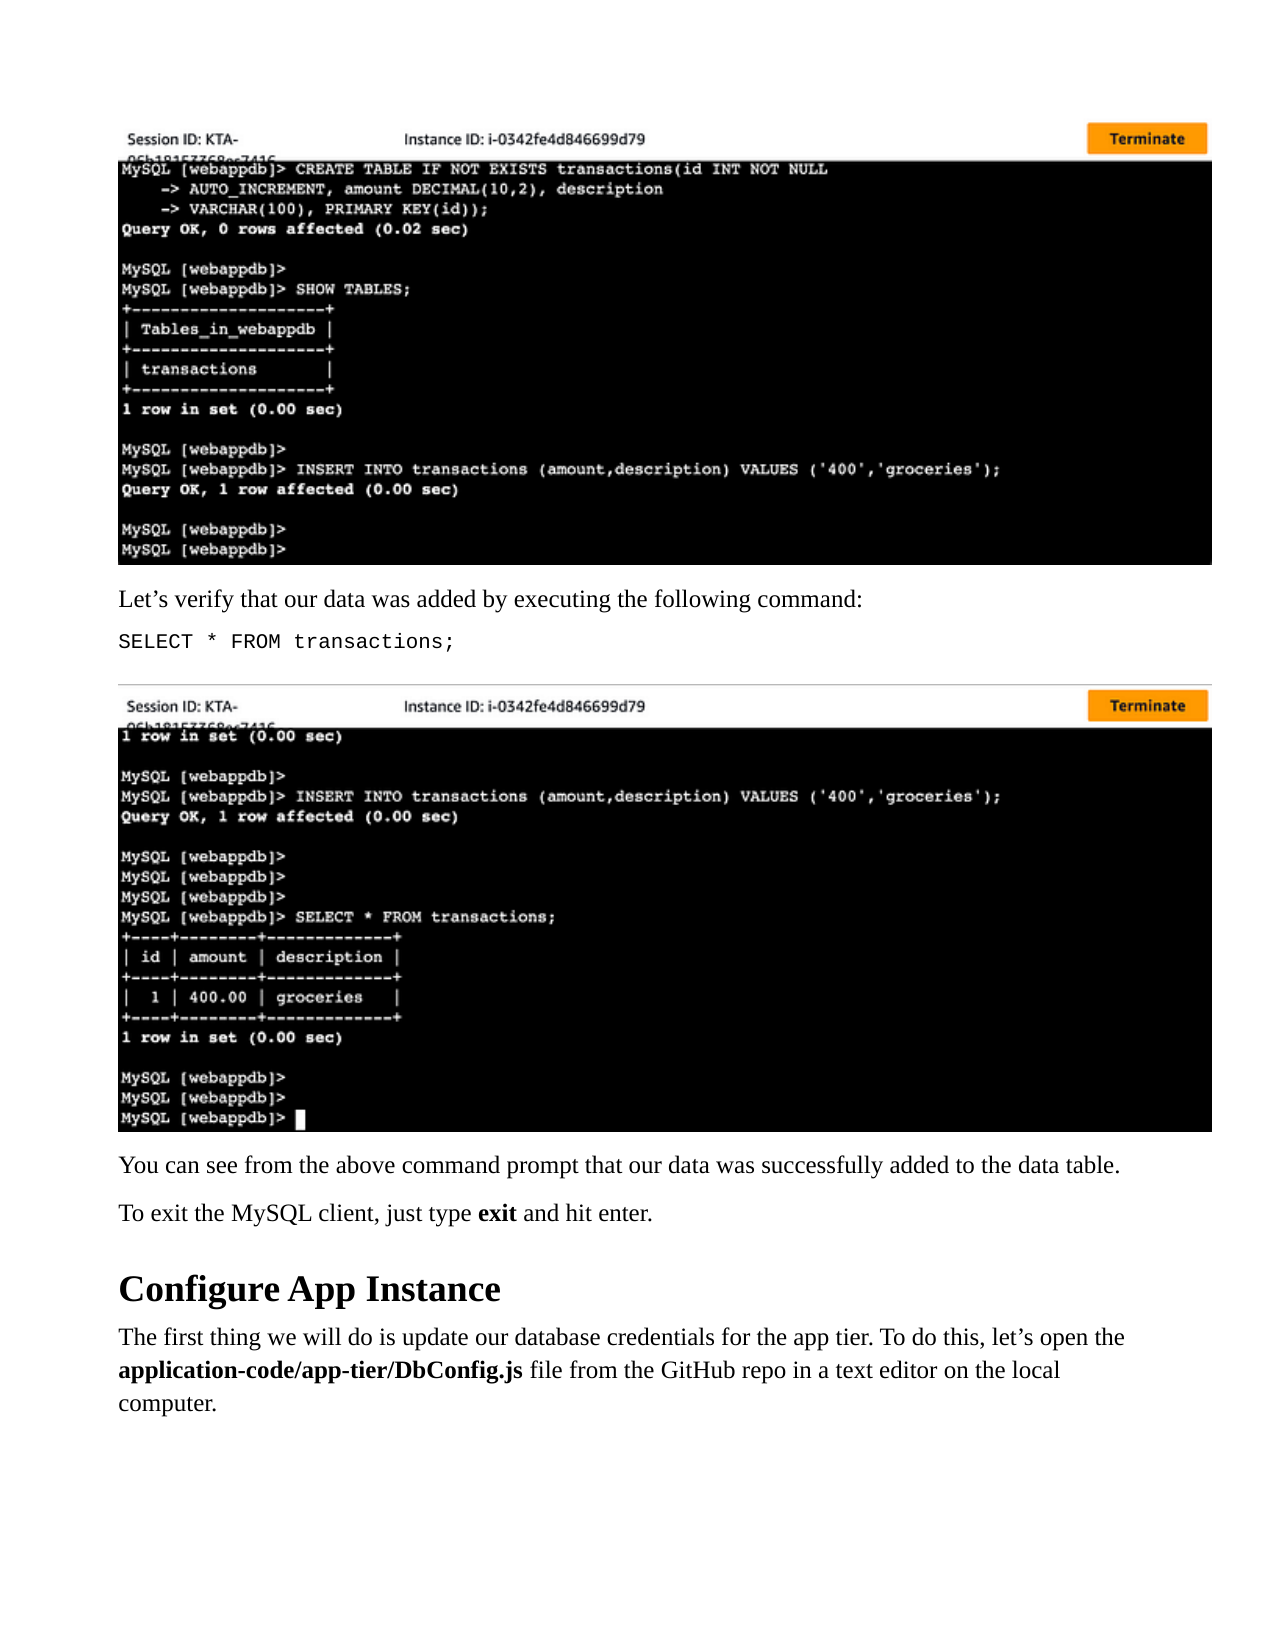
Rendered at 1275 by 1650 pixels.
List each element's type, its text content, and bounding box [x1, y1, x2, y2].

text You can see from the above command prompt that our data was successfully added to the data table. [118, 1150, 1157, 1179]
picture [118, 684, 1212, 1132]
text To exit the MySQL client, just type exit and hit enter. [118, 1198, 1157, 1227]
text SELECT * FROM transactions; [118, 631, 1157, 655]
picture [118, 118, 1212, 565]
text Let’s verify that our data was added by executing the following command: [118, 584, 1157, 613]
subtitle Configure App Instance [118, 1266, 1157, 1309]
text The first thing we will do is update our database credentials for the app tier. To do this, let’s open the application-code/app-tier/DbConfig.js file from the GitHub repo in a text editor on the local computer. [118, 1322, 1157, 1417]
